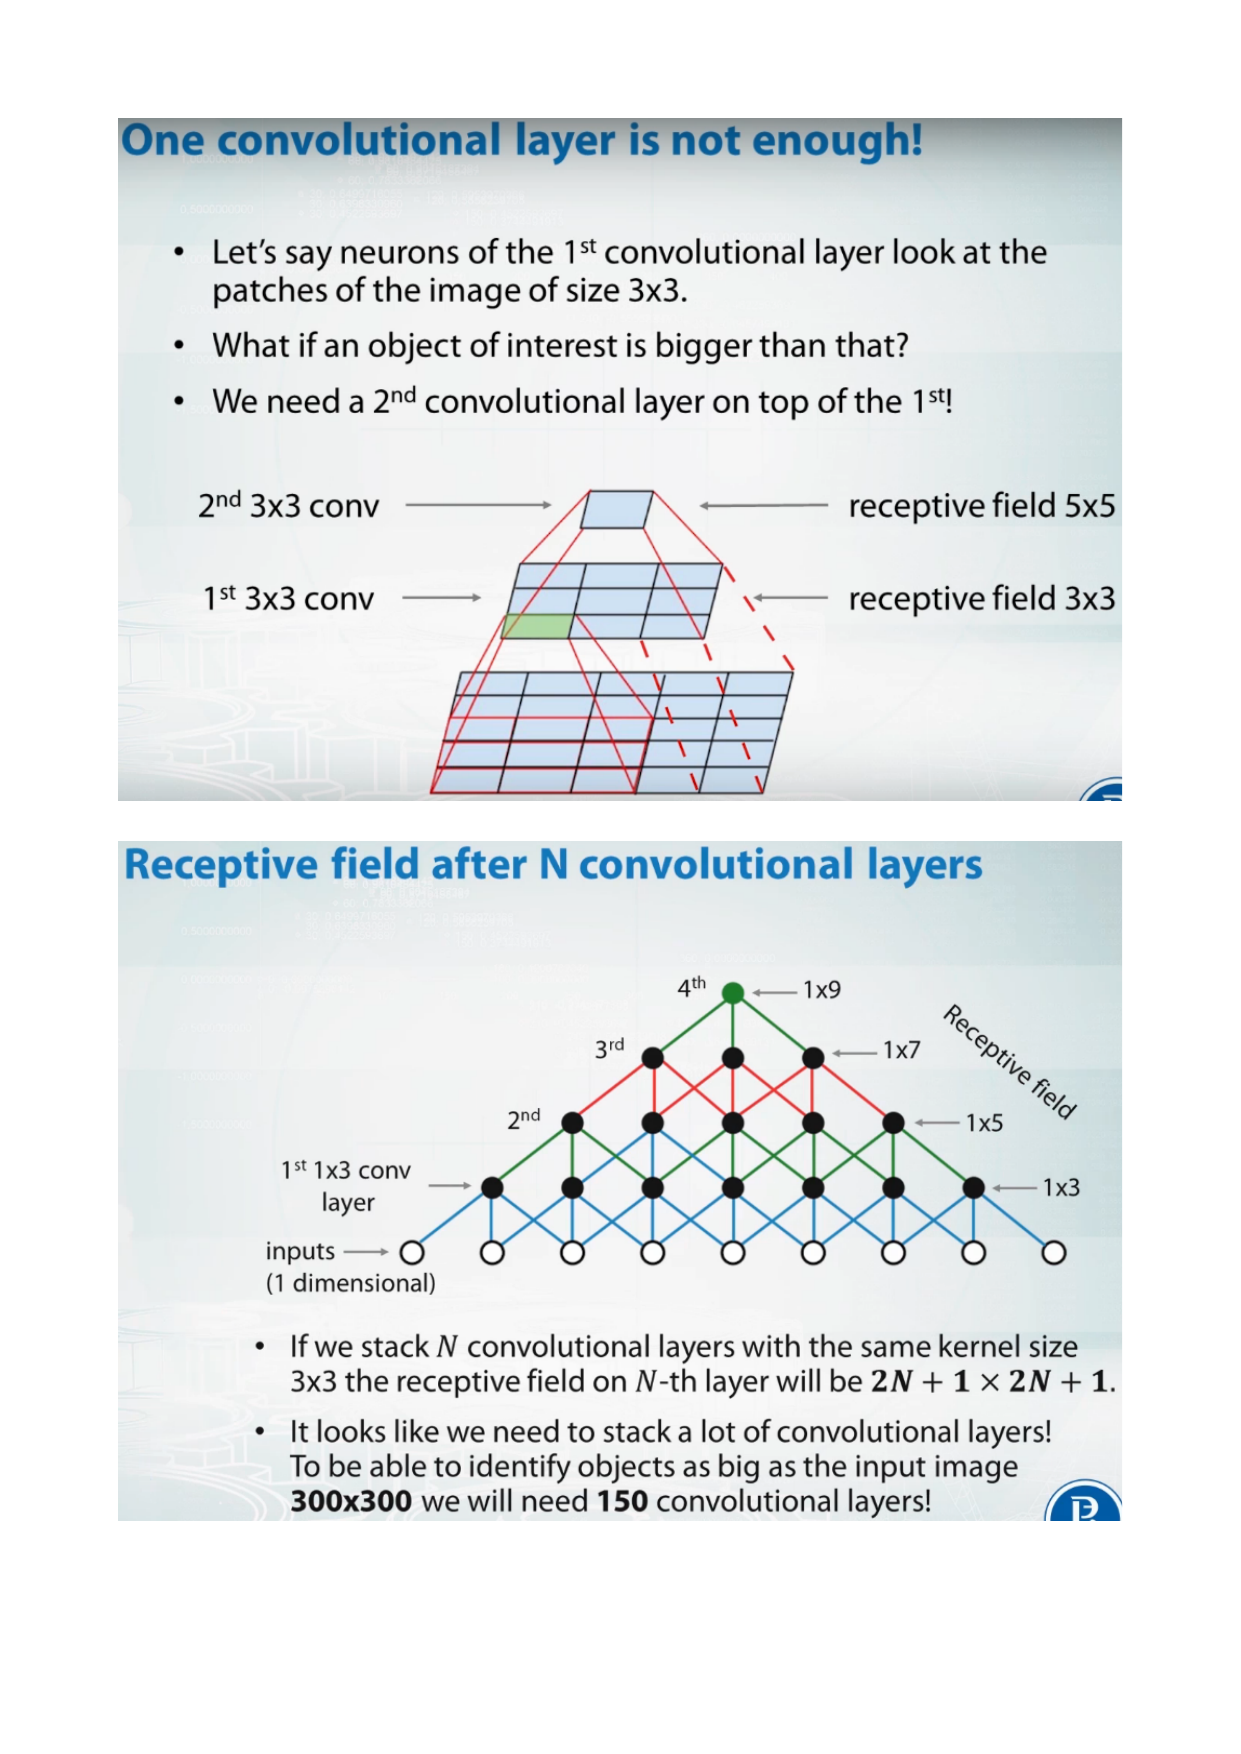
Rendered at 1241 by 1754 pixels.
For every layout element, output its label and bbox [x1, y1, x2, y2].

picture [118, 841, 1123, 1521]
picture [118, 118, 1123, 801]
